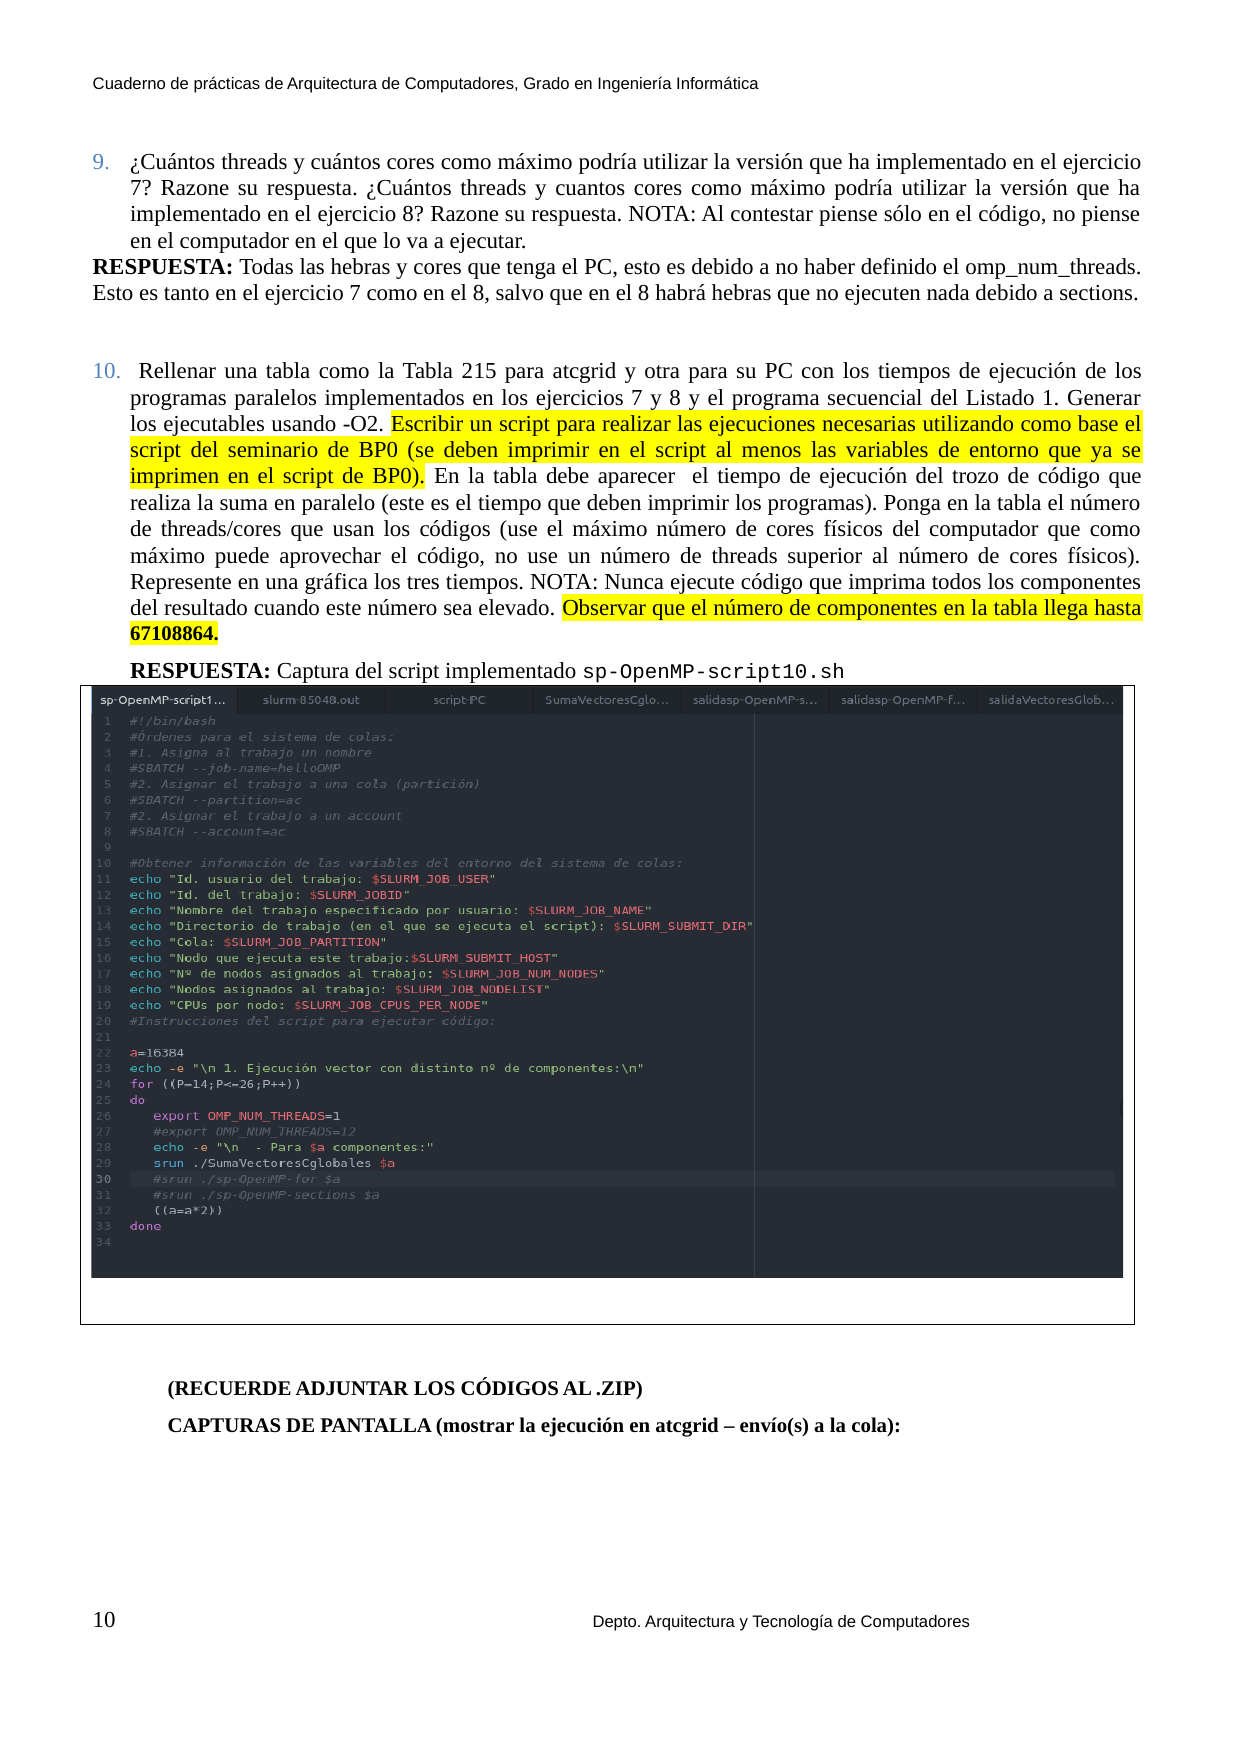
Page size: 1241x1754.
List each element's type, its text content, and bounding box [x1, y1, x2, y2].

text RESPUESTA: Todas las hebras y cores que tenga el PC, esto es debido a no haber definido el omp_num_threads. Esto es tanto en el ejercicio 7 como en el 8, salvo que en el 8 habrá hebras que no ejecuten nada debido a sections. [92, 253, 1143, 306]
text (RECUERDE ADJUNTAR LOS CÓDIGOS AL .ZIP) [167, 1376, 1143, 1400]
table_header [81, 686, 1134, 1324]
list Rellenar una tabla como la Tabla 215 para atcgrid y otra para su PC con los tiempos de ejecución de los programas paralelos implementados en los ejercicios 7 y 8 y el programa secuencial del Listado 1. Generar los ejecutables usando -O2. Escribir un script para realizar las ejecuciones necesarias utilizando como base el script del seminario de BP0 (se deben imprimir en el script al menos las variables de entorno que ya se imprimen en el script de BP0). En la tabla debe aparecer el tiempo de ejecución del trozo de código que realiza la suma en paralelo (este es el tiempo que deben imprimir los programas). Ponga en la tabla el número de threads/cores que usan los códigos (use el máximo número de cores físicos del computador que como máximo puede aprovechar el código, no use un número de threads superior al número de cores físicos). Represente en una gráfica los tres tiempos. NOTA: Nunca ejecute código que imprima todos los componentes del resultado cuando este número sea elevado. Observar que el número de componentes en la tabla llega hasta 67108864. [92, 357, 1143, 645]
text CAPTURAS DE PANTALLA (mostrar la ejecución en atcgrid – envío(s) a la cola): [167, 1413, 1143, 1437]
picture [91, 686, 1124, 1278]
text RESPUESTA: Captura del script implementado sp-OpenMP-script10.sh [130, 657, 1143, 685]
list ¿Cuántos threads y cuántos cores como máximo podría utilizar la versión que ha implementado en el ejercicio 7? Razone su respuesta. ¿Cuántos threads y cuantos cores como máximo podría utilizar la versión que ha implementado en el ejercicio 8? Razone su respuesta. NOTA: Al contestar piense sólo en el código, no piense en el computador en el que lo va a ejecutar. [92, 148, 1143, 253]
